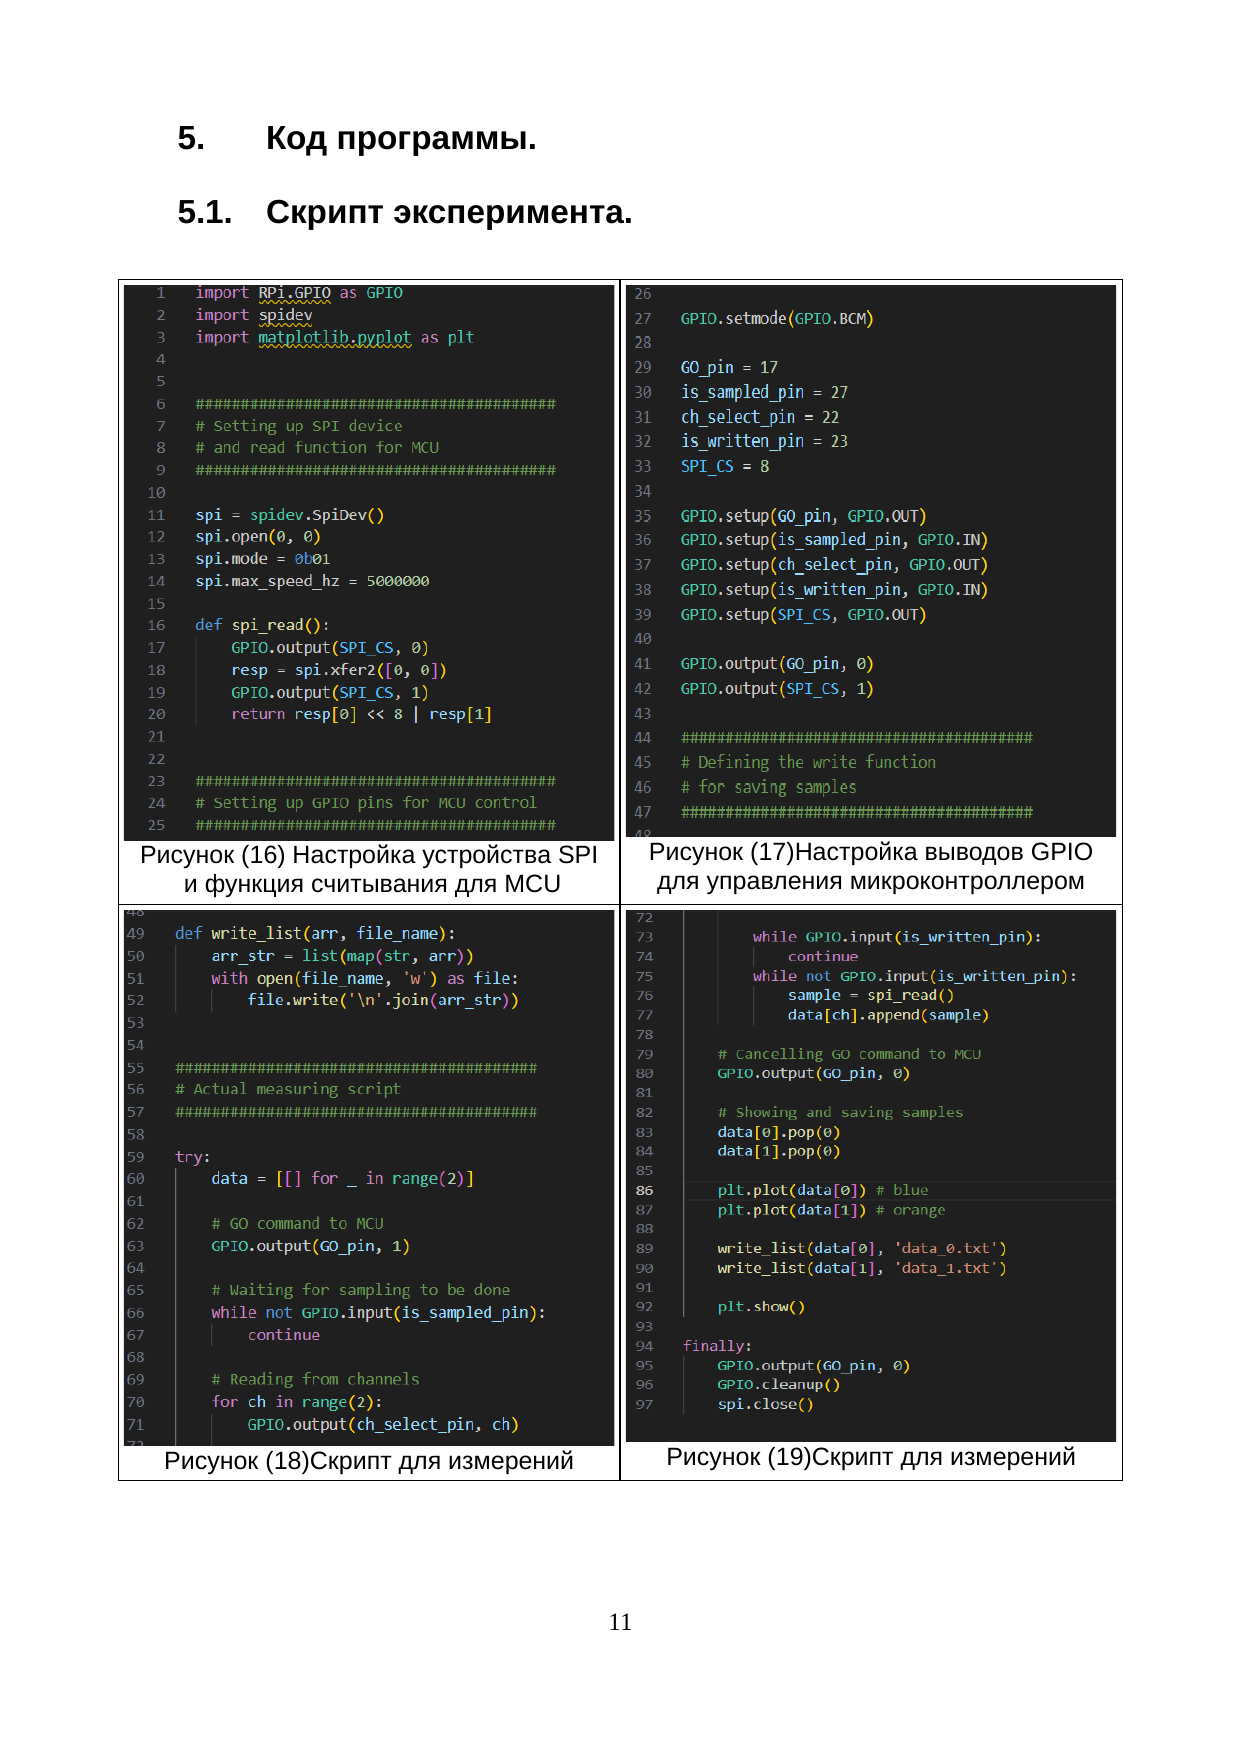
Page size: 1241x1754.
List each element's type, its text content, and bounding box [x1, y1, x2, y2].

table_cell Рисунок (18)Скрипт для измерений [119, 905, 619, 1480]
picture [625, 285, 1117, 837]
table_cell Рисунок (19)Скрипт для измерений [621, 905, 1122, 1480]
picture [123, 285, 615, 841]
table_header Рисунок (16) Настройка устройства SPI и функция считывания для MCU [119, 280, 619, 904]
subtitle Скрипт эксперимента. [118, 192, 1122, 230]
picture [123, 910, 615, 1446]
table_header Рисунок (17)Настройка выводов GPIO для управления микроконтроллером [621, 280, 1122, 904]
subtitle Код программы. [118, 118, 1122, 157]
picture [625, 910, 1117, 1442]
